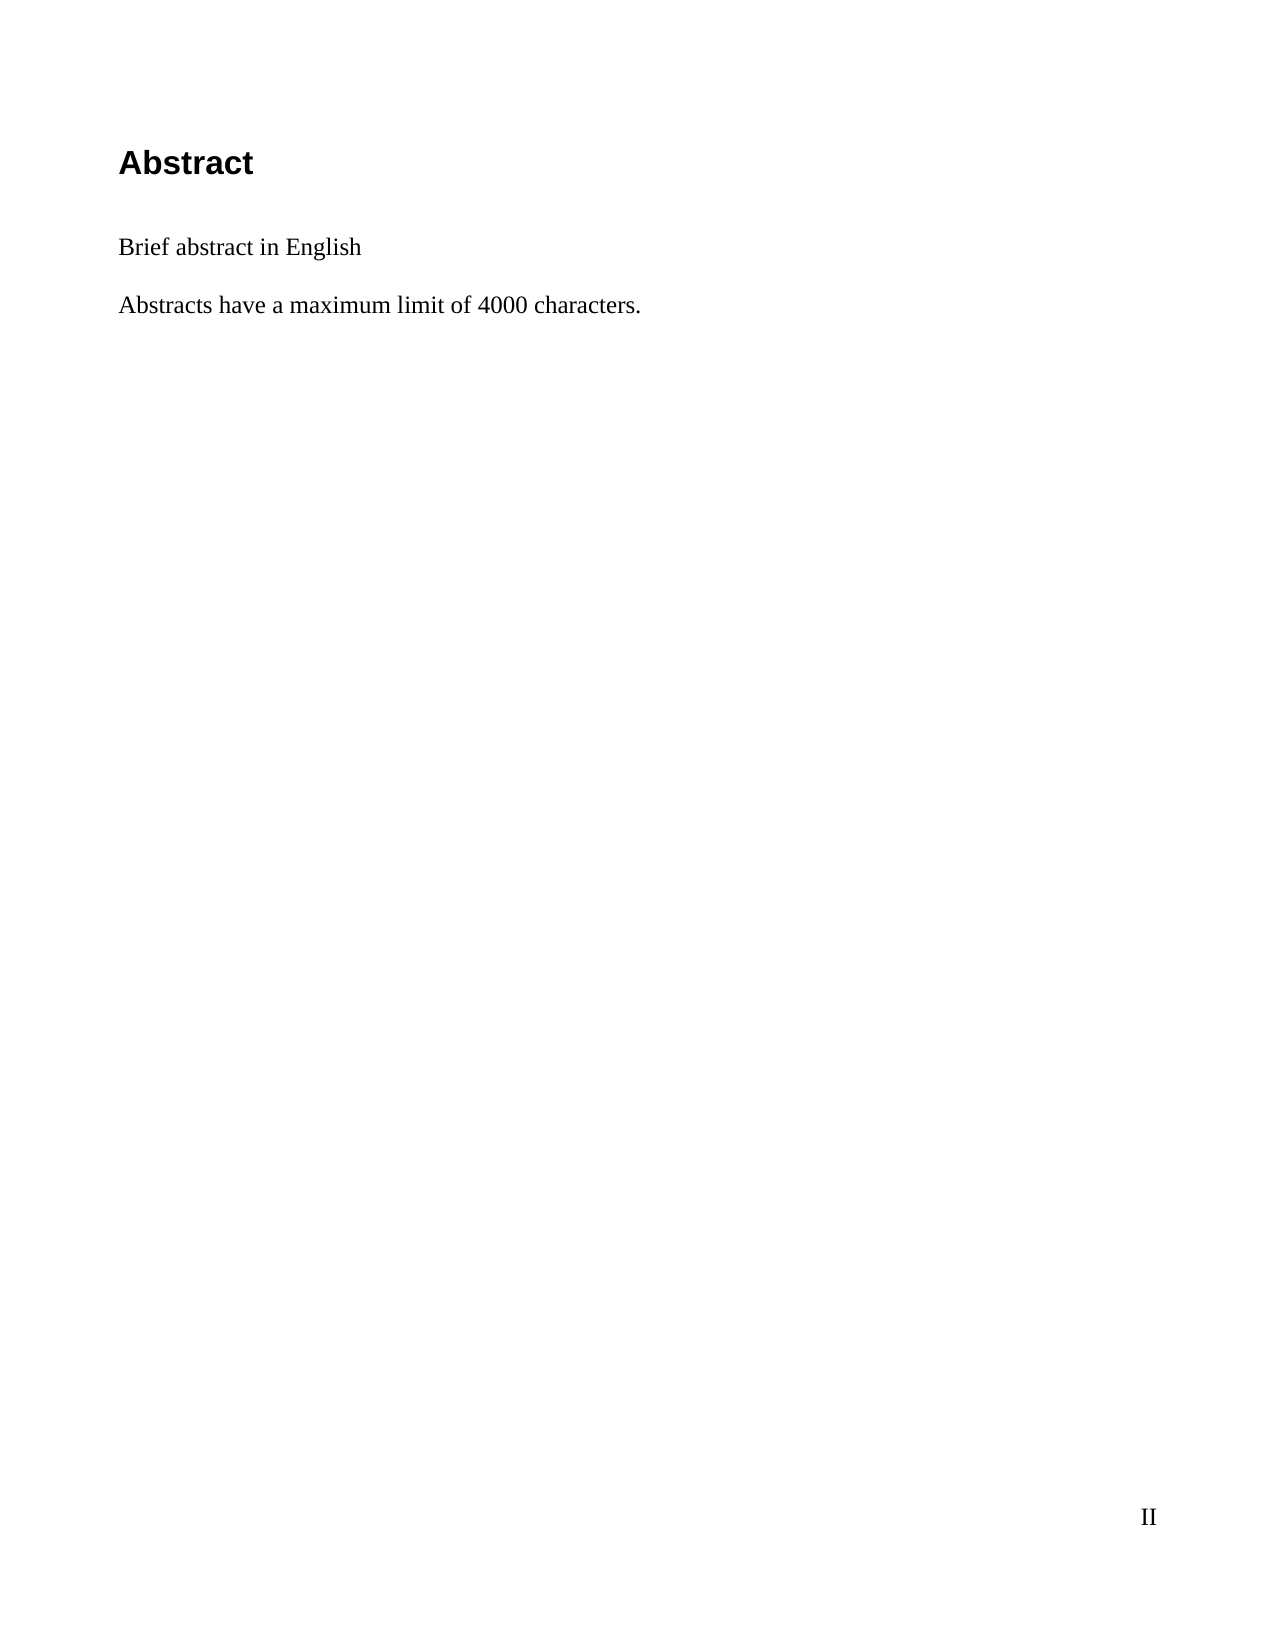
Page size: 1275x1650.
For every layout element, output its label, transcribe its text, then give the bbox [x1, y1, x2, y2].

text Abstracts have a maximum limit of 4000 characters. [118, 290, 1157, 319]
subtitle Abstract [118, 143, 1157, 182]
text Brief abstract in English [118, 232, 1157, 261]
